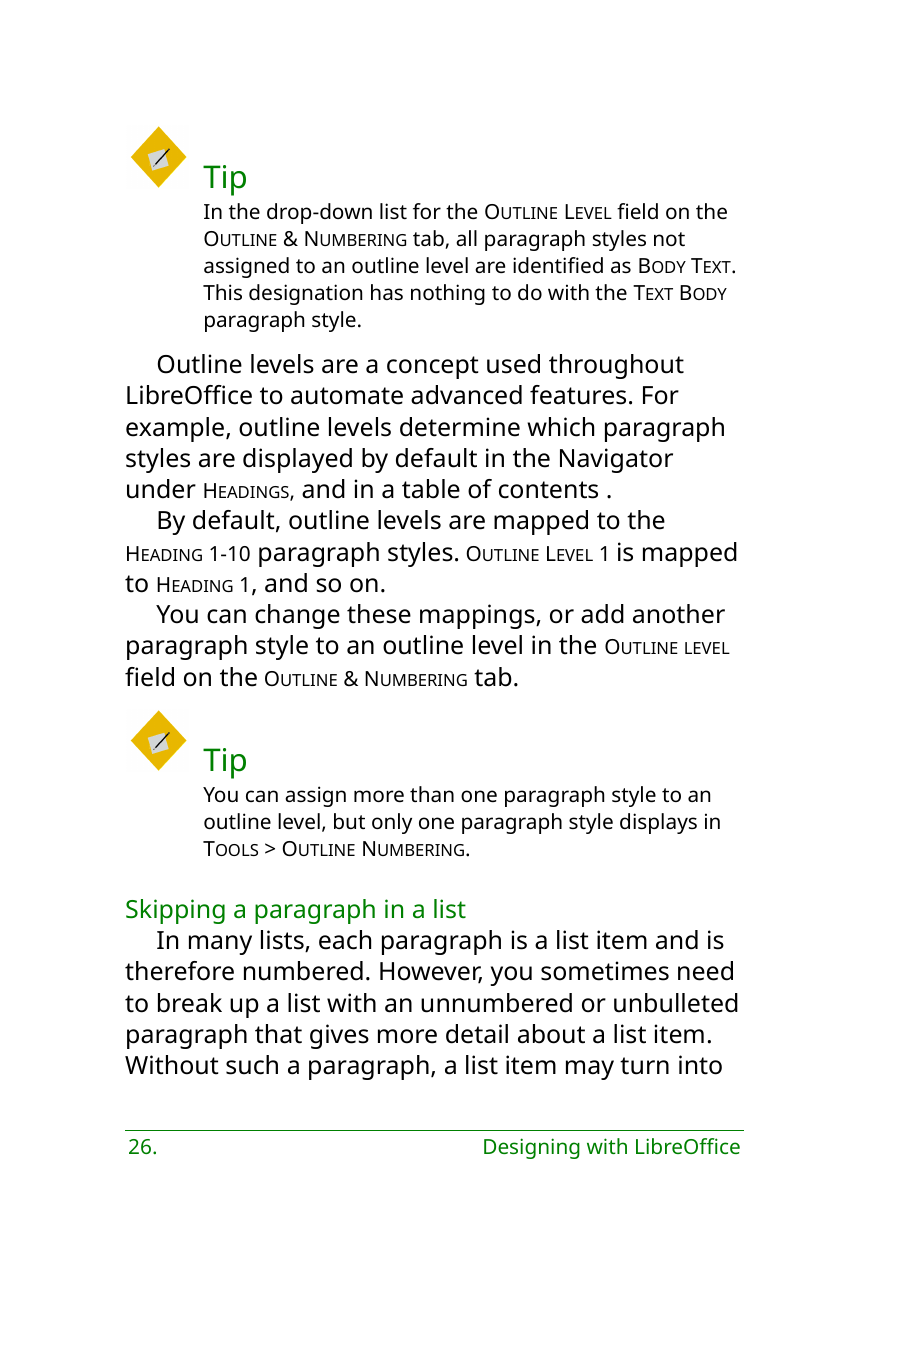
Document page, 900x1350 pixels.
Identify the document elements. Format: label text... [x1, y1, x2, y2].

text In the drop-down list for the Outline Level field on the Outline & Numbering tab, all paragraph styles not assigned to an outline level are identified as Body Text. This designation has nothing to do with the Text Body paragraph style. [203, 198, 744, 333]
text In many lists, each paragraph is a list item and is therefore numbered. However, you sometimes need to break up a list with an unnumbered or unbulleted paragraph that gives more detail about a list item. Without such a paragraph, a list item may turn into [125, 924, 744, 1081]
text You can assign more than one paragraph style to an outline level, but only one paragraph style displays in Tools > Outline Numbering. [203, 781, 744, 862]
list Tip [125, 708, 744, 781]
picture [126, 125, 189, 189]
subtitle Skipping a paragraph in a list [125, 893, 744, 924]
text Outline levels are a concept used throughout LibreOffice to automate advanced features. For example, outline levels determine which paragraph styles are displayed by default in the Navigator under Headings, and in a table of contents . [125, 349, 744, 505]
text By default, outline levels are mapped to the Heading 1-10 paragraph styles. Outline Level 1 is mapped to Heading 1, and so on. [125, 505, 744, 599]
picture [126, 709, 189, 772]
text You can change these mappings, or add another paragraph style to an outline level in the Outline level field on the Outline & Numbering tab. [125, 599, 744, 692]
list Tip [125, 125, 744, 198]
